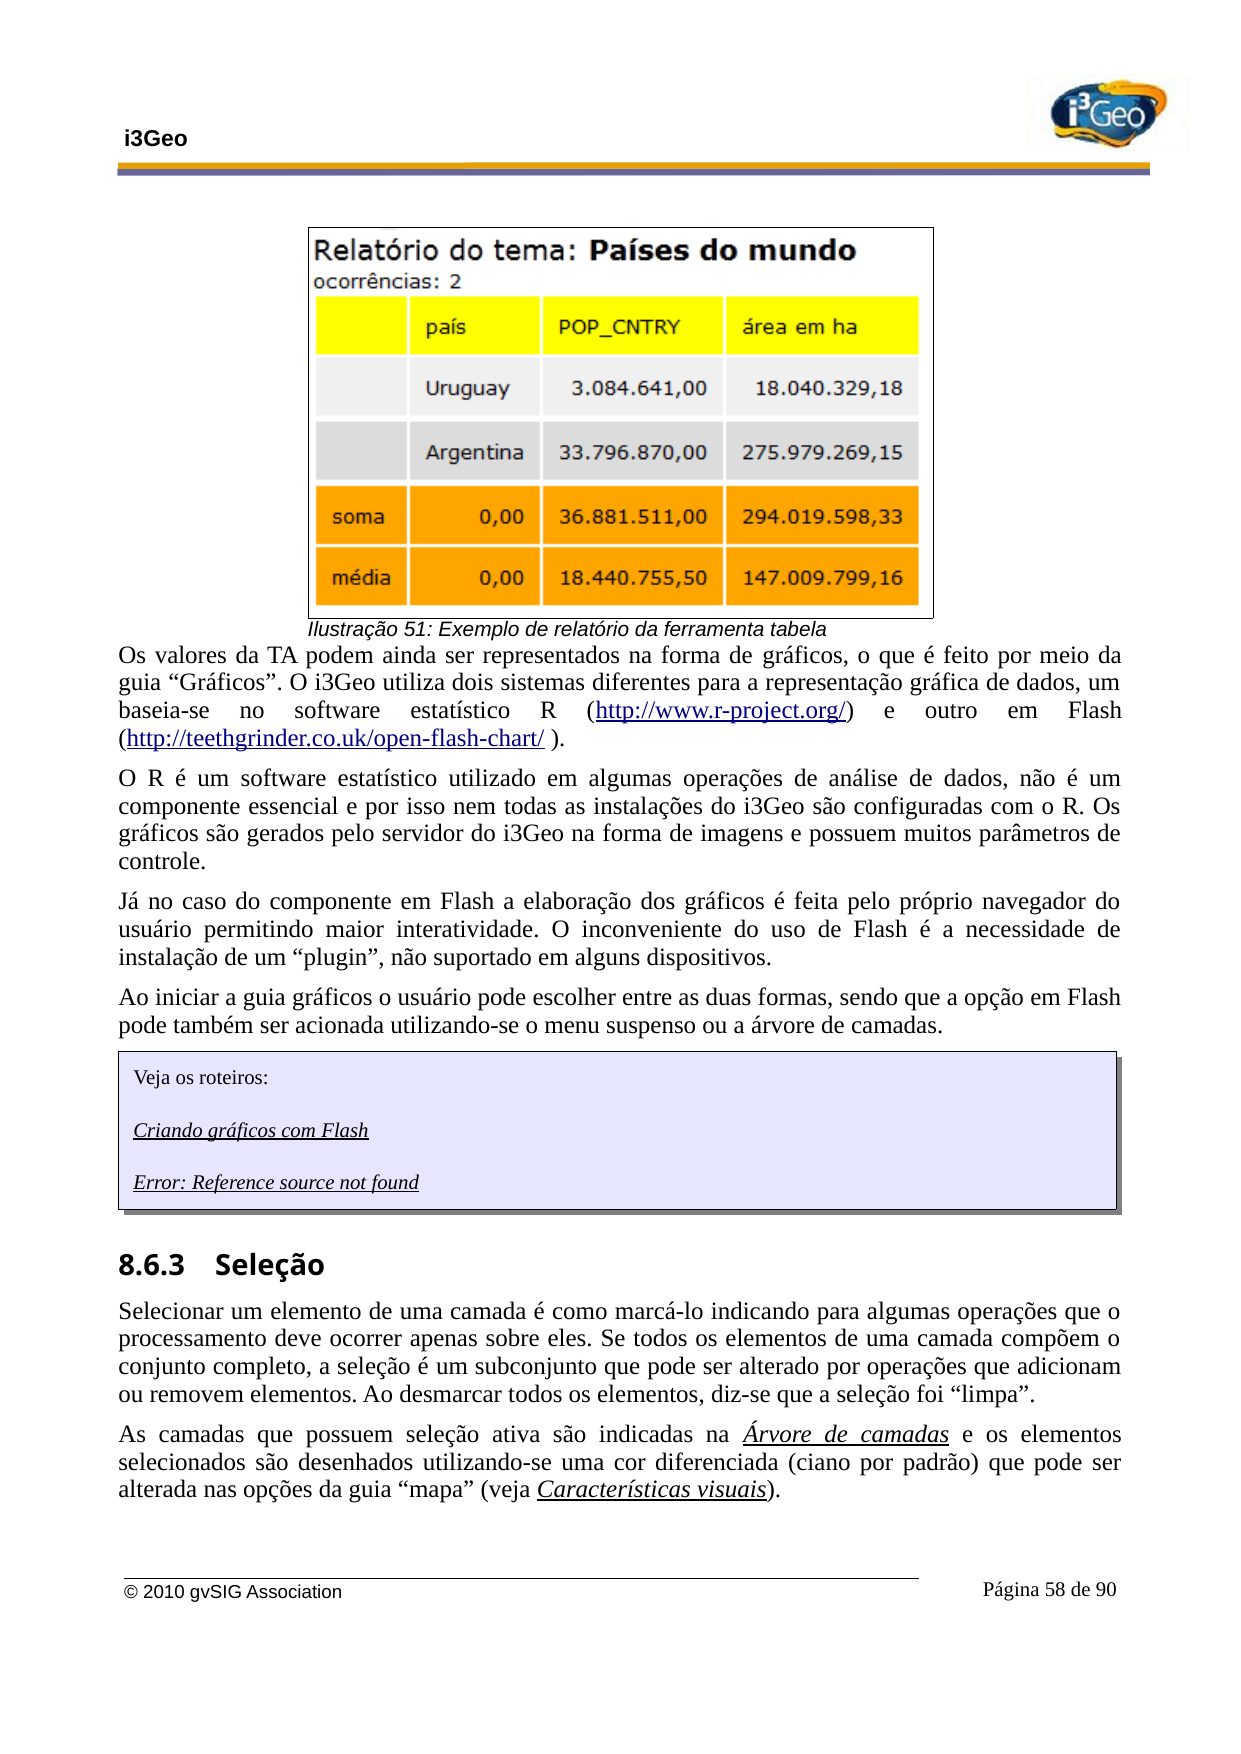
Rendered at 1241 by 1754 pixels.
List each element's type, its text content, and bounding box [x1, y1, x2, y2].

text Veja os roteiros: [119, 1052, 1116, 1089]
text Ilustração 51: Exemplo de relatório da ferramenta tabela [307, 618, 932, 641]
text Erro: Origem da referência não encontrada [119, 1156, 1116, 1209]
text Os valores da TA podem ainda ser representados na forma de gráficos, o que é feito por meio da guia “Gráficos”. O i3Geo utiliza dois sistemas diferentes para a representação gráfica de dados, um baseia-se no software estatístico R (http://www.r-project.org/) e outro em Flash (http://teethgrinder.co.uk/open-flash-chart/ ). [118, 214, 1122, 752]
text Selecionar um elemento de uma camada é como marcá-lo indicando para algumas operações que o processamento deve ocorrer apenas sobre eles. Se todos os elementos de uma camada compõem o conjunto completo, a seleção é um subconjunto que pode ser alterado por operações que adicionam ou removem elementos. Ao desmarcar todos os elementos, diz-se que a seleção foi “limpa”. [118, 1297, 1122, 1408]
text Ao iniciar a guia gráficos o usuário pode escolher entre as duas formas, sendo que a opção em Flash pode também ser acionada utilizando-se o menu suspenso ou a árvore de camadas. [118, 983, 1122, 1038]
picture [1025, 74, 1191, 151]
picture [309, 228, 933, 618]
text As camadas que possuem seleção ativa são indicadas na Árvore de camadas e os elementos selecionados são desenhados utilizando-se uma cor diferenciada (ciano por padrão) que pode ser alterada nas opções da guia “mapa” (veja Características visuais). [118, 1420, 1122, 1503]
subtitle Seleção [118, 1244, 1122, 1284]
text Já no caso do componente em Flash a elaboração dos gráficos é feita pelo próprio navegador do usuário permitindo maior interatividade. O inconveniente do uso de Flash é a necessidade de instalação de um “plugin”, não suportado em alguns dispositivos. [118, 887, 1122, 971]
text O R é um software estatístico utilizado em algumas operações de análise de dados, não é um componente essencial e por isso nem todas as instalações do i3Geo são configuradas com o R. Os gráficos são gerados pelo servidor do i3Geo na forma de imagens e possuem muitos parâmetros de controle. [118, 764, 1122, 875]
text Criando gráficos com Flash [119, 1104, 1116, 1142]
